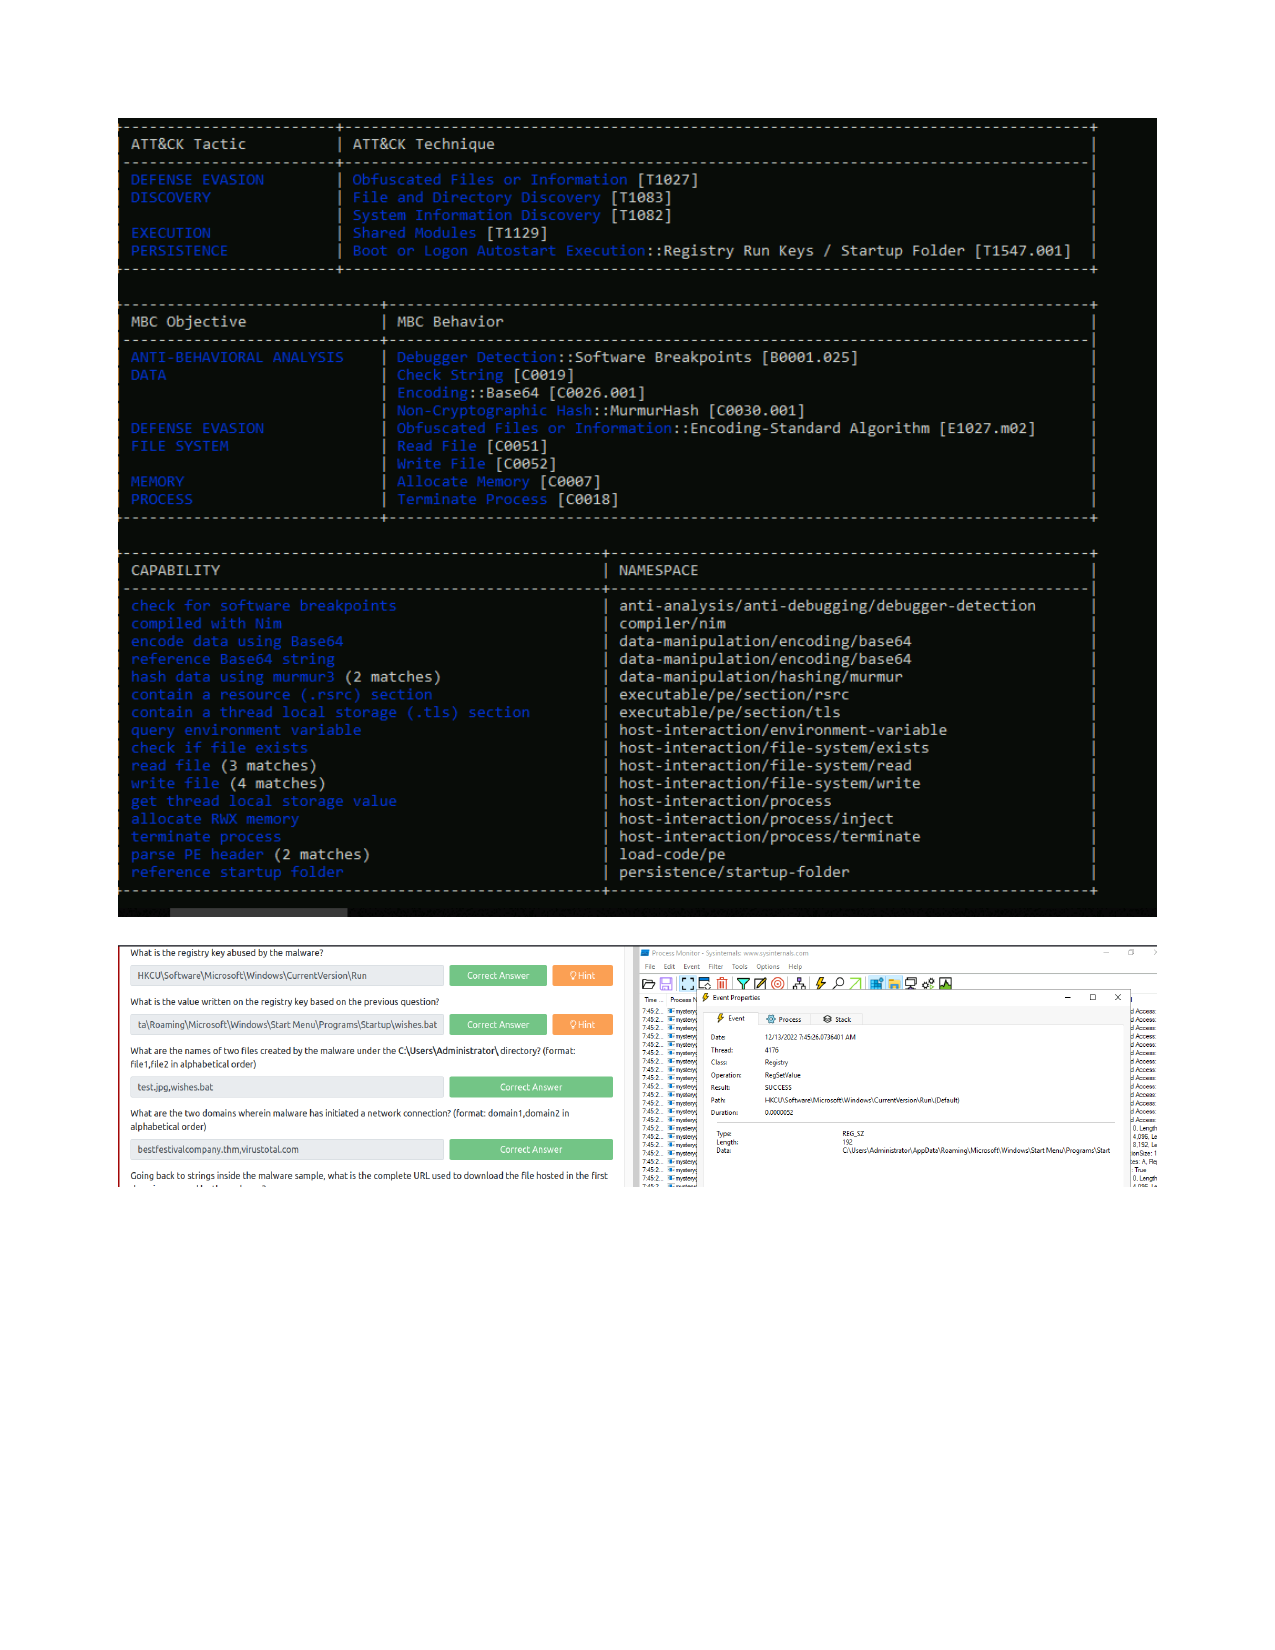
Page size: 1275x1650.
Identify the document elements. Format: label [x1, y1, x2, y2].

picture [118, 118, 1157, 917]
picture [118, 945, 1157, 1187]
